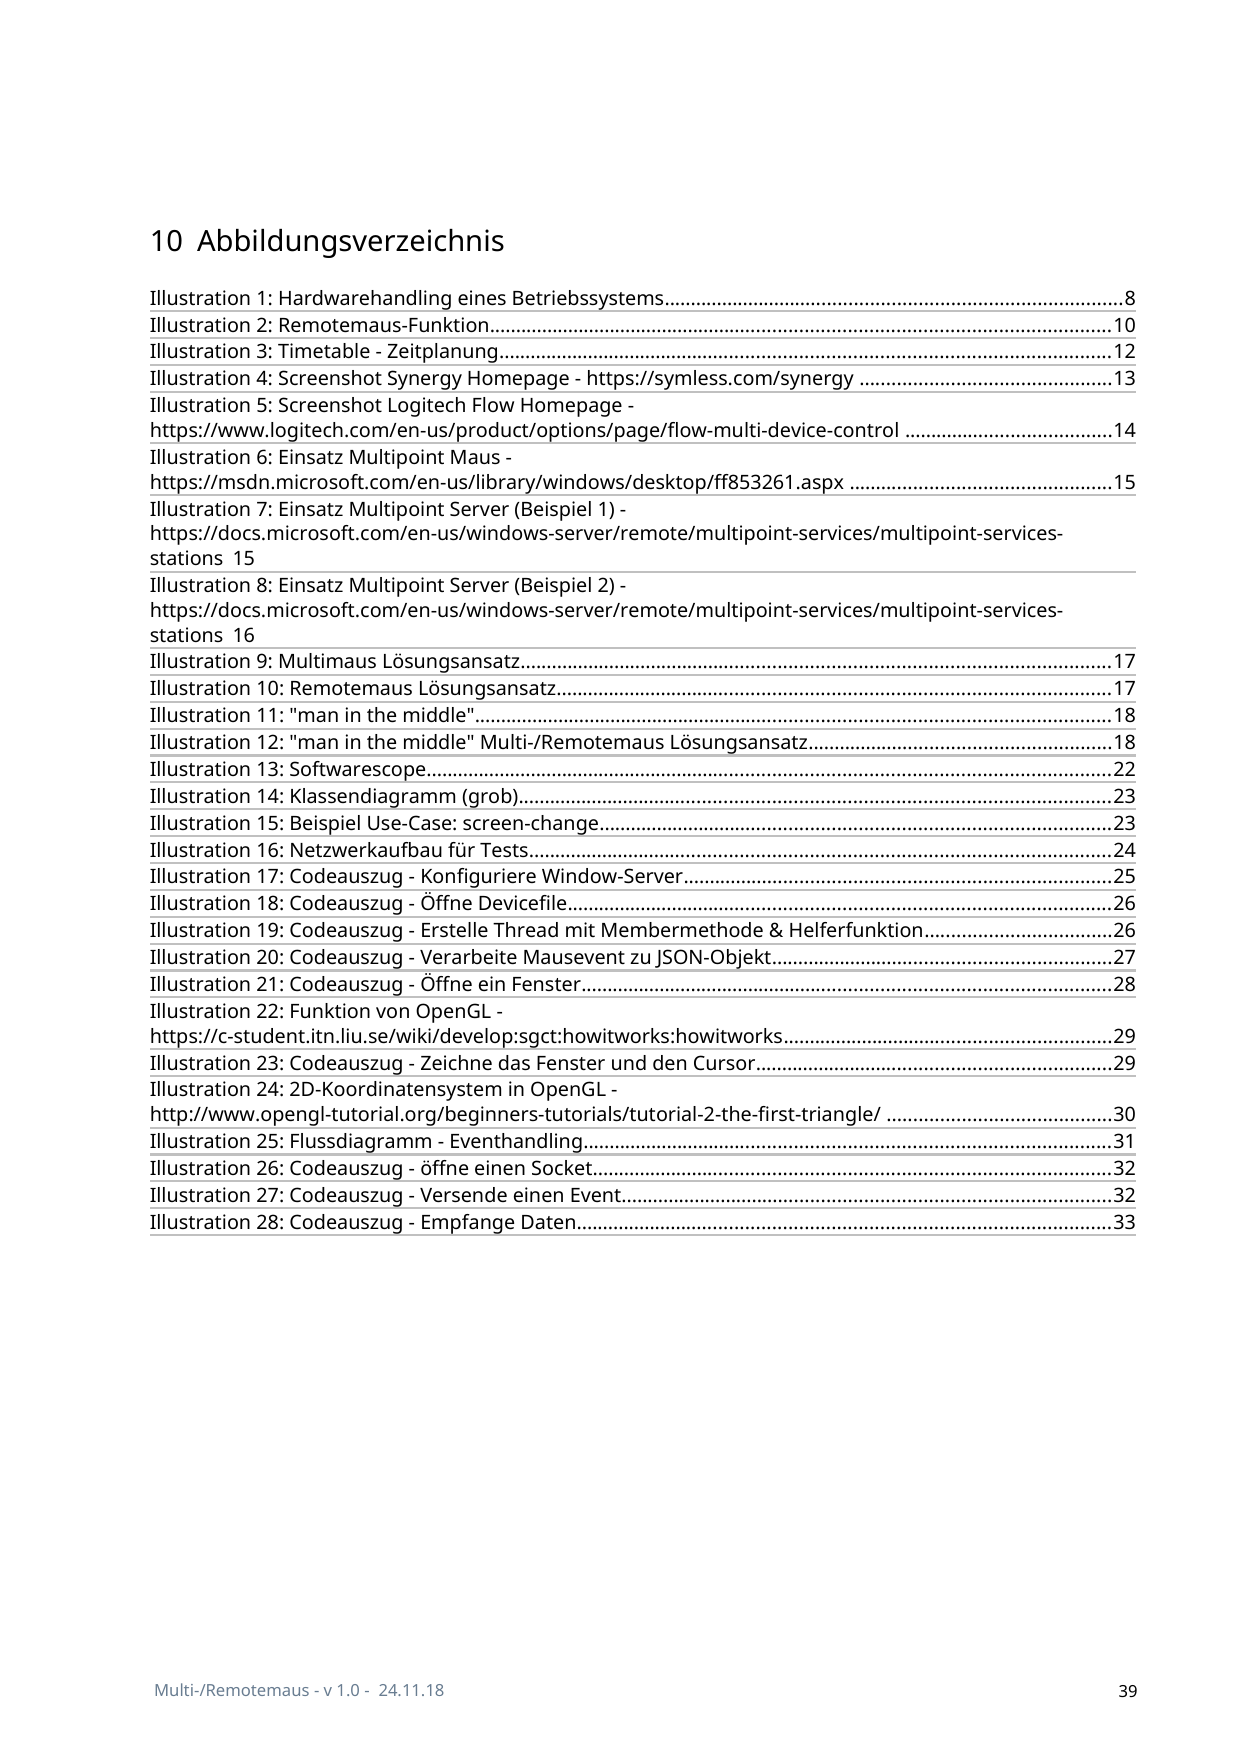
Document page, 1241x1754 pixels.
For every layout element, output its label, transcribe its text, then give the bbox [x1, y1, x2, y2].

text Illustration 17: Codeauszug - Konfiguriere Window-Server 25 [149, 864, 1136, 891]
text Illustration 15: Beispiel Use-Case: screen-change 23 [149, 810, 1136, 837]
text Illustration 18: Codeauszug - Öffne Devicefile 26 [149, 891, 1136, 918]
text Illustration 8: Einsatz Multipoint Server (Beispiel 2) - https://docs.microsoft.com/en-us/windows-server/remote/multipoint-services/multipoint-services-stations 16 [149, 573, 1136, 649]
text Illustration 27: Codeauszug - Versende einen Event 32 [149, 1182, 1136, 1209]
text Illustration 25: Flussdiagramm - Eventhandling 31 [149, 1129, 1136, 1156]
text Illustration 12: "man in the middle" Multi-/Remotemaus Lösungsansatz 18 [149, 730, 1136, 757]
text Illustration 5: Screenshot Logitech Flow Homepage - https://www.logitech.com/en-us/product/options/page/flow-multi-device-control 14 [149, 393, 1136, 444]
text Illustration 14: Klassendiagramm (grob) 23 [149, 783, 1136, 810]
text Illustration 4: Screenshot Synergy Homepage - https://symless.com/synergy 13 [149, 366, 1136, 393]
subtitle Abbildungsverzeichnis [149, 221, 1136, 260]
text Illustration 3: Timetable - Zeitplanung 12 [149, 339, 1136, 366]
text Illustration 10: Remotemaus Lösungsansatz 17 [149, 676, 1136, 703]
text Illustration 13: Softwarescope 22 [149, 757, 1136, 783]
text Illustration 21: Codeauszug - Öffne ein Fenster 28 [149, 972, 1136, 998]
text Illustration 16: Netzwerkaufbau für Tests 24 [149, 837, 1136, 864]
text Illustration 19: Codeauszug - Erstelle Thread mit Membermethode & Helferfunktion 26 [149, 918, 1136, 945]
text Illustration 1: Hardwarehandling eines Betriebssystems 8 [149, 285, 1136, 312]
text Illustration 22: Funktion von OpenGL - https://c-student.itn.liu.se/wiki/develop:sgct:howitworks:howitworks 29 [149, 998, 1136, 1050]
text Illustration 9: Multimaus Lösungsansatz 17 [149, 649, 1136, 676]
text Illustration 7: Einsatz Multipoint Server (Beispiel 1) - https://docs.microsoft.com/en-us/windows-server/remote/multipoint-services/multipoint-services-stations 15 [149, 496, 1136, 573]
text Illustration 28: Codeauszug - Empfange Daten 33 [149, 1209, 1136, 1236]
text Illustration 24: 2D-Koordinatensystem in OpenGL - http://www.opengl-tutorial.org/beginners-tutorials/tutorial-2-the-first-triangle/ 30 [149, 1077, 1136, 1129]
text Illustration 2: Remotemaus-Funktion 10 [149, 312, 1136, 339]
text Illustration 20: Codeauszug - Verarbeite Mausevent zu JSON-Objekt 27 [149, 945, 1136, 972]
text Illustration 6: Einsatz Multipoint Maus - https://msdn.microsoft.com/en-us/library/windows/desktop/ff853261.aspx 15 [149, 444, 1136, 496]
text Illustration 26: Codeauszug - öffne einen Socket 32 [149, 1156, 1136, 1182]
text Illustration 11: "man in the middle" 18 [149, 703, 1136, 730]
text Illustration 23: Codeauszug - Zeichne das Fenster und den Cursor 29 [149, 1050, 1136, 1077]
